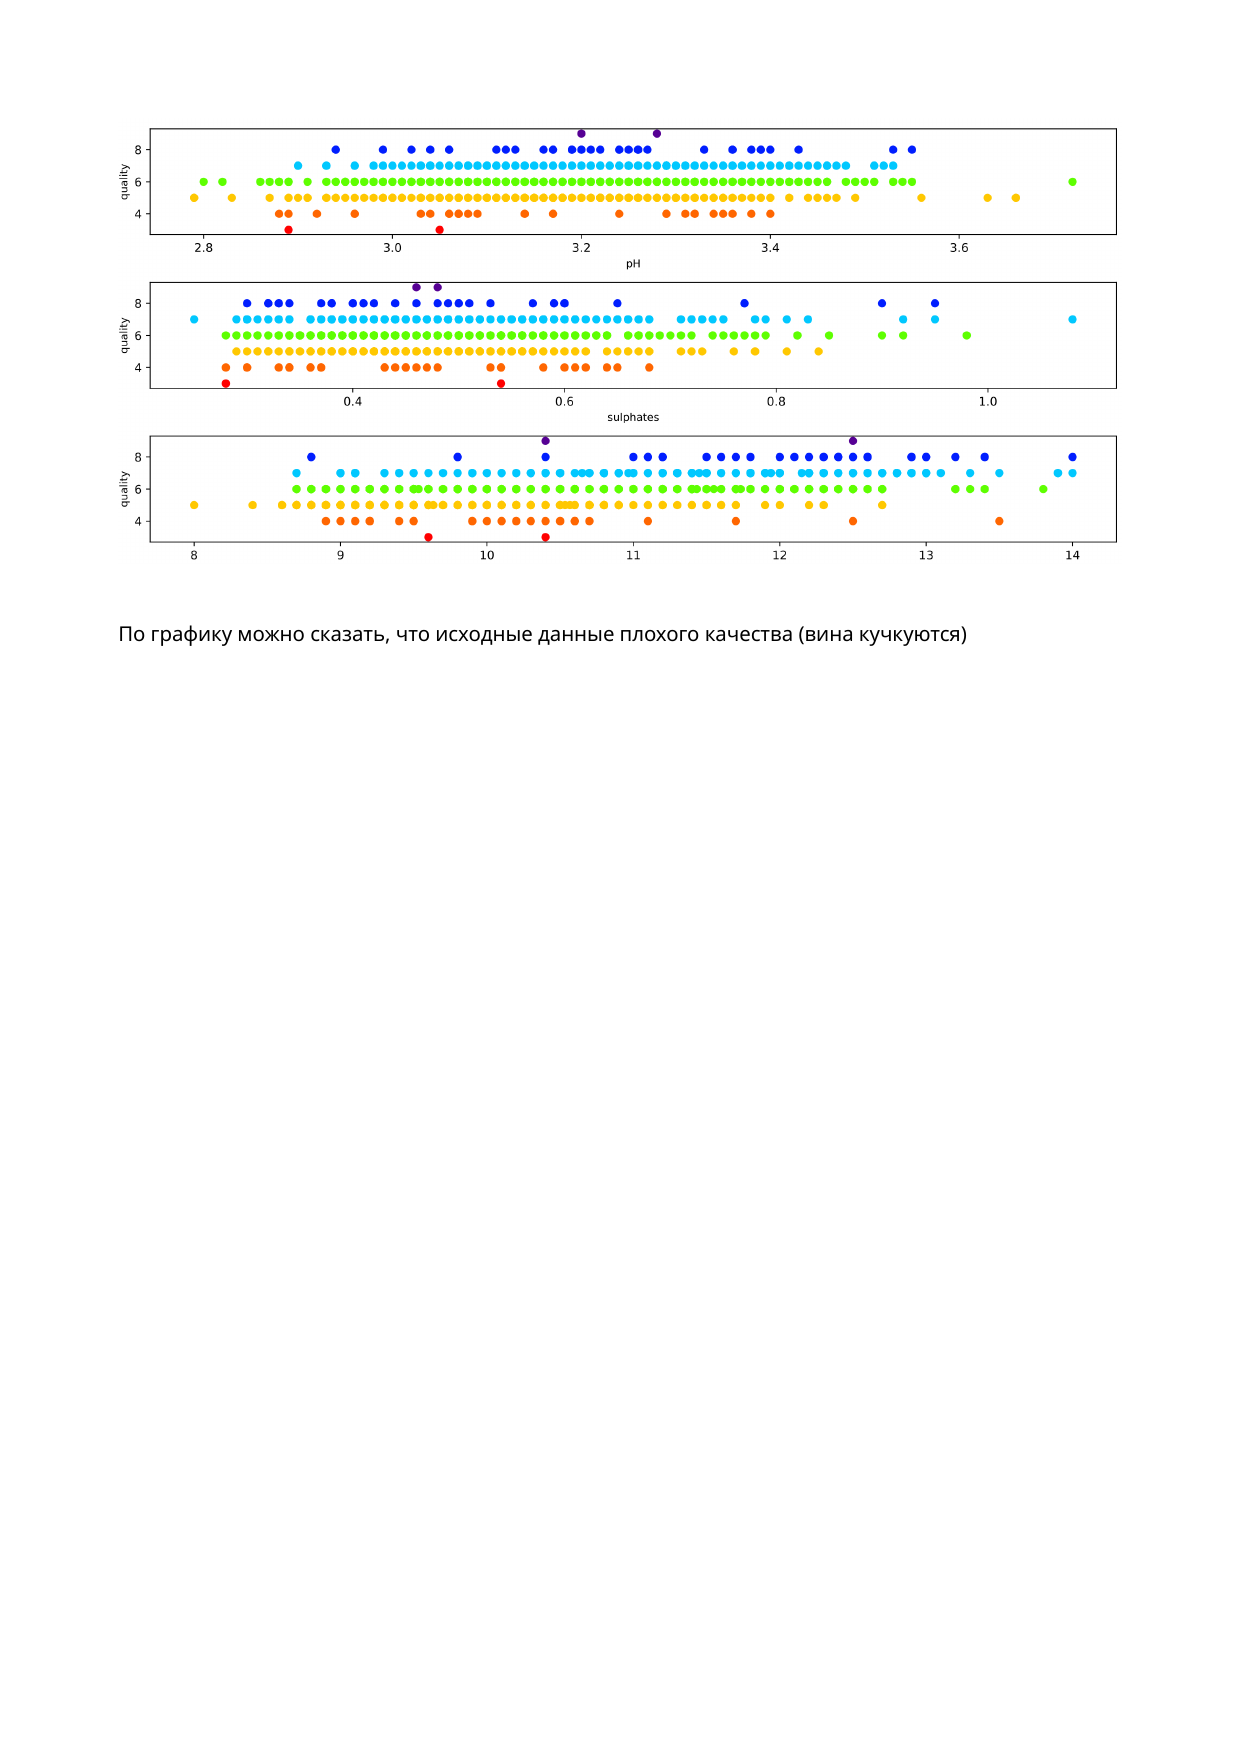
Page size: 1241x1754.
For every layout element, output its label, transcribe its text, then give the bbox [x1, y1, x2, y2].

text По графику можно сказать, что исходные данные плохого качества (вина кучкуются) [118, 564, 1122, 647]
picture [118, 118, 1123, 564]
